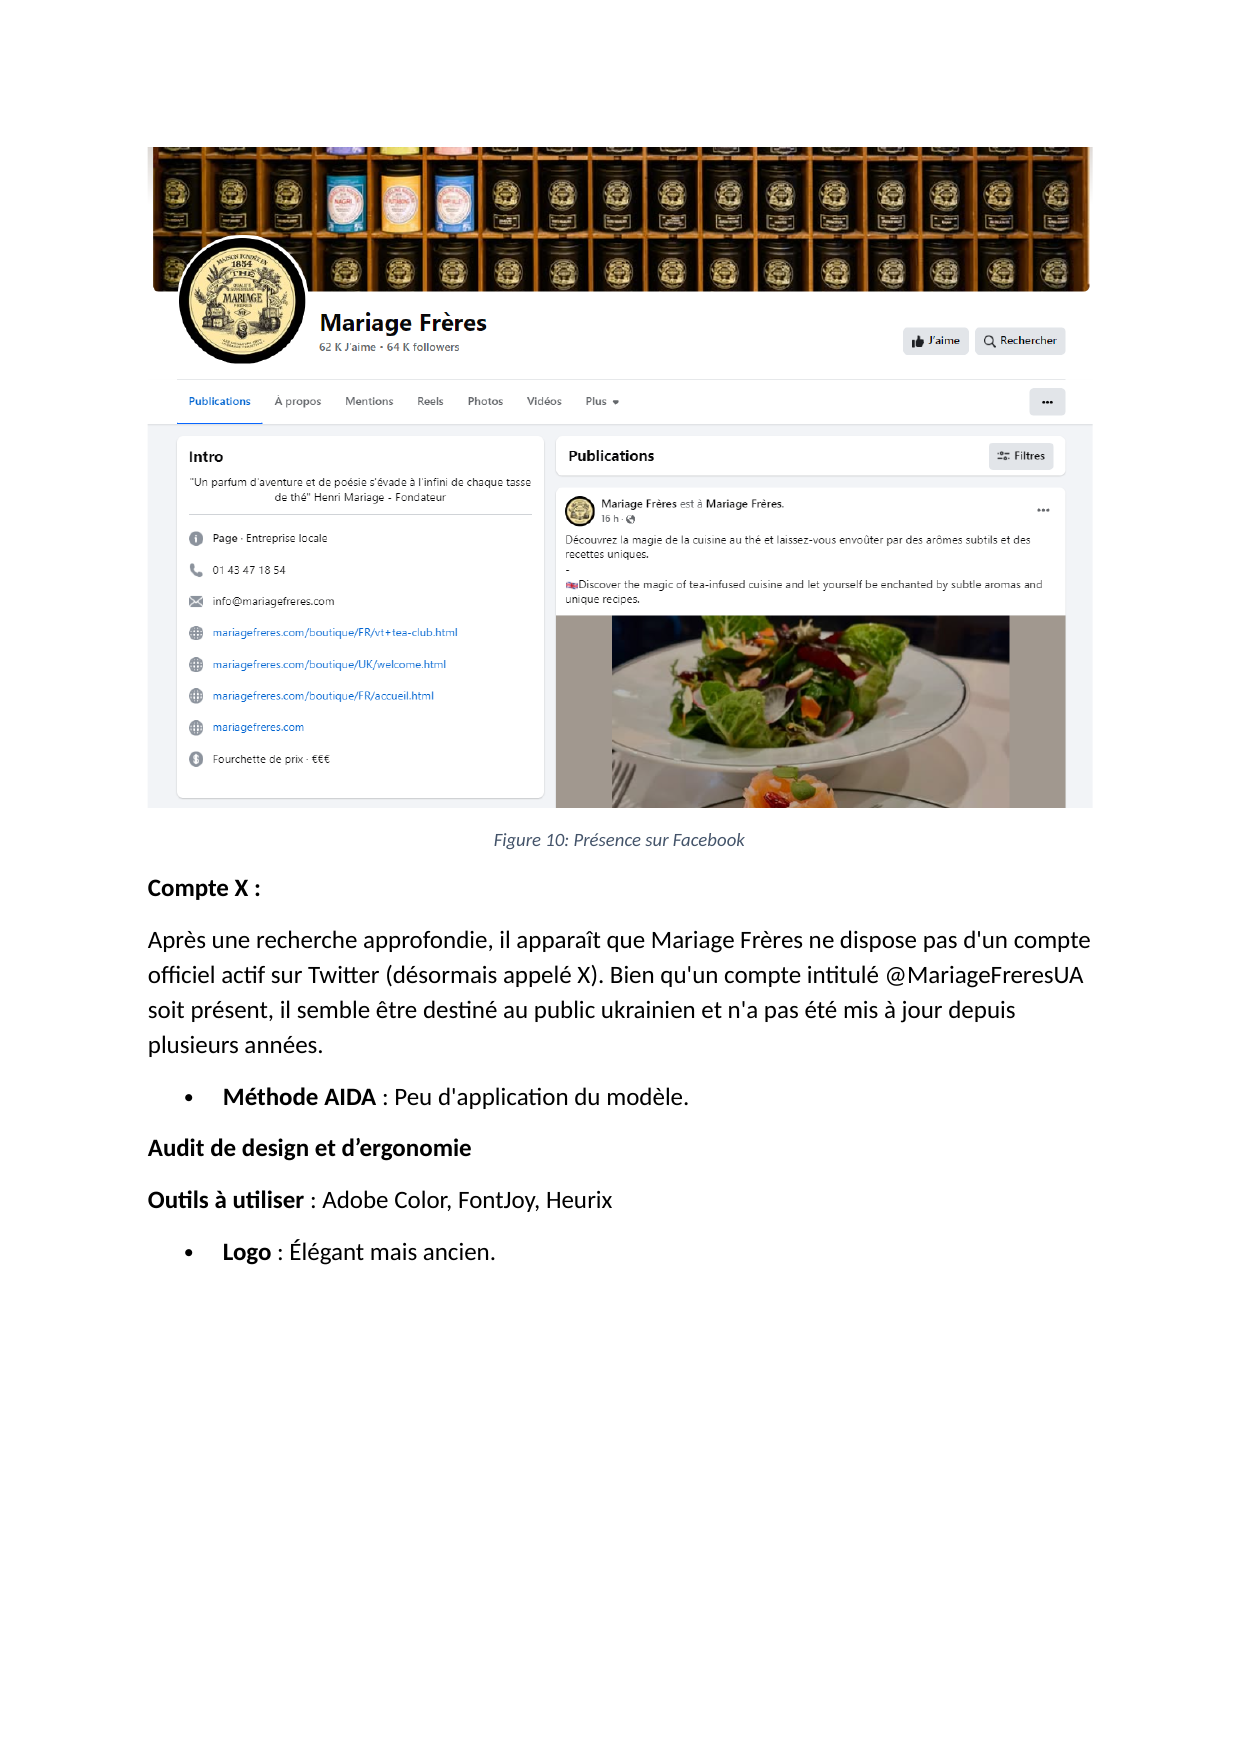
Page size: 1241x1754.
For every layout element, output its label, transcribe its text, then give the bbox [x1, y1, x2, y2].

text Outils à utiliser : Adobe Color, FontJoy, Heurix [148, 1184, 1093, 1214]
list Méthode AIDA : Peu d'application du modèle. [185, 1081, 1093, 1111]
text Figure 10: Présence sur Facebook [148, 828, 1093, 851]
text Compte X : [148, 872, 1093, 903]
text ​Après une recherche approfondie, il apparaît que Mariage Frères ne dispose pas d'un compte officiel actif sur Twitter (désormais appelé X). Bien qu'un compte intitulé @MariageFreresUA soit présent, il semble être destiné au public ukrainien et n'a pas été mis à jour depuis plusieurs années. [148, 924, 1093, 1059]
list Logo : Élégant mais ancien. [185, 1236, 1093, 1266]
text Audit de design et d’ergonomie [148, 1132, 1093, 1163]
